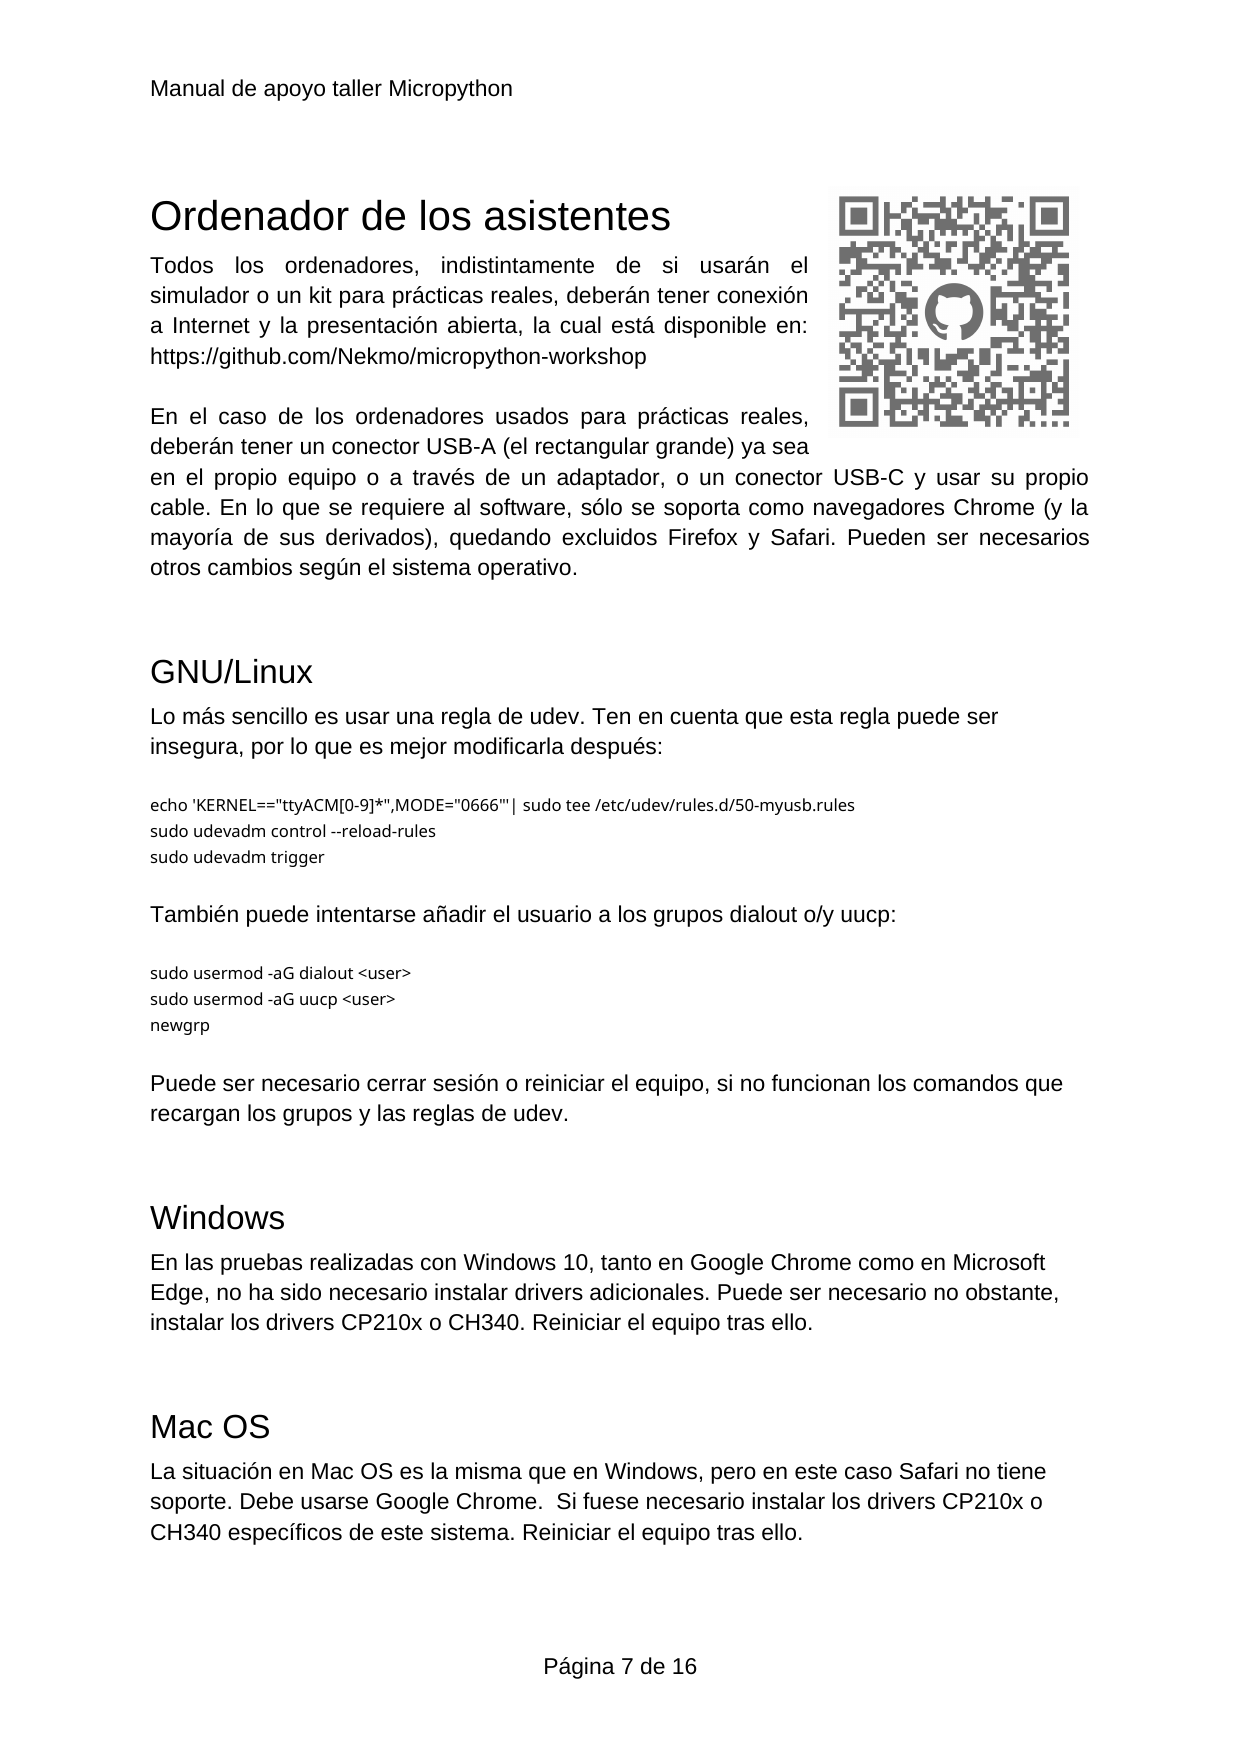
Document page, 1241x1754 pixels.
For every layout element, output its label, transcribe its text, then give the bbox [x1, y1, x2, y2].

text En las pruebas realizadas con Windows 10, tanto en Google Chrome como en Microsoft Edge, no ha sido necesario instalar drivers adicionales. Puede ser necesario no obstante, instalar los drivers CP210x o CH340. Reiniciar el equipo tras ello. [150, 1249, 1090, 1336]
text sudo udevadm trigger [150, 845, 1090, 868]
text sudo usermod -aG uucp <user> newgrp [150, 987, 1090, 1036]
text Todos los ordenadores, indistintamente de si usarán el simulador o un kit para prácticas reales, deberán tener conexión a Internet y la presentación abierta, la cual está disponible en: https://github.com/Nekmo/micropython-workshop [150, 252, 828, 369]
text La situación en Mac OS es la misma que en Windows, pero en este caso Safari no tiene soporte. Debe usarse Google Chrome. Si fuese necesario instalar los drivers CP210x o CH340 específicos de este sistema. Reiniciar el equipo tras ello. [150, 1458, 1090, 1545]
text echo 'KERNEL=="ttyACM[0-9]*",MODE="0666"'| sudo tee /etc/udev/rules.d/50-myusb.rules [150, 763, 1090, 816]
text Lo más sencillo es usar una regla de udev. Ten en cuenta que esta regla puede ser insegura, por lo que es mejor modificarla después: [150, 703, 1090, 759]
subtitle Windows [150, 1198, 1090, 1236]
subtitle Mac OS [150, 1407, 1090, 1446]
subtitle GNU/Linux [150, 652, 1090, 691]
text También puede intentarse añadir el usuario a los grupos dialout o/y uucp: sudo usermod -aG dialout <user> [150, 871, 1090, 984]
text En el caso de los ordenadores usados para prácticas reales, deberán tener un conector USB-A (el rectangular grande) ya sea en el propio equipo o a través de un adaptador, o un conector USB-C y usar su propio cable. En lo que se requiere al software, sólo se soporta como navegadores Chrome (y la mayoría de sus derivados), quedando excluidos Firefox y Safari. Pueden ser necesarios otros cambios según el sistema operativo. [150, 403, 1090, 581]
picture [828, 186, 1080, 438]
subtitle Ordenador de los asistentes [150, 192, 828, 239]
text sudo udevadm control --reload-rules [150, 819, 1090, 842]
text Puede ser necesario cerrar sesión o reiniciar el equipo, si no funcionan los comandos que recargan los grupos y las reglas de udev. [150, 1070, 1090, 1126]
